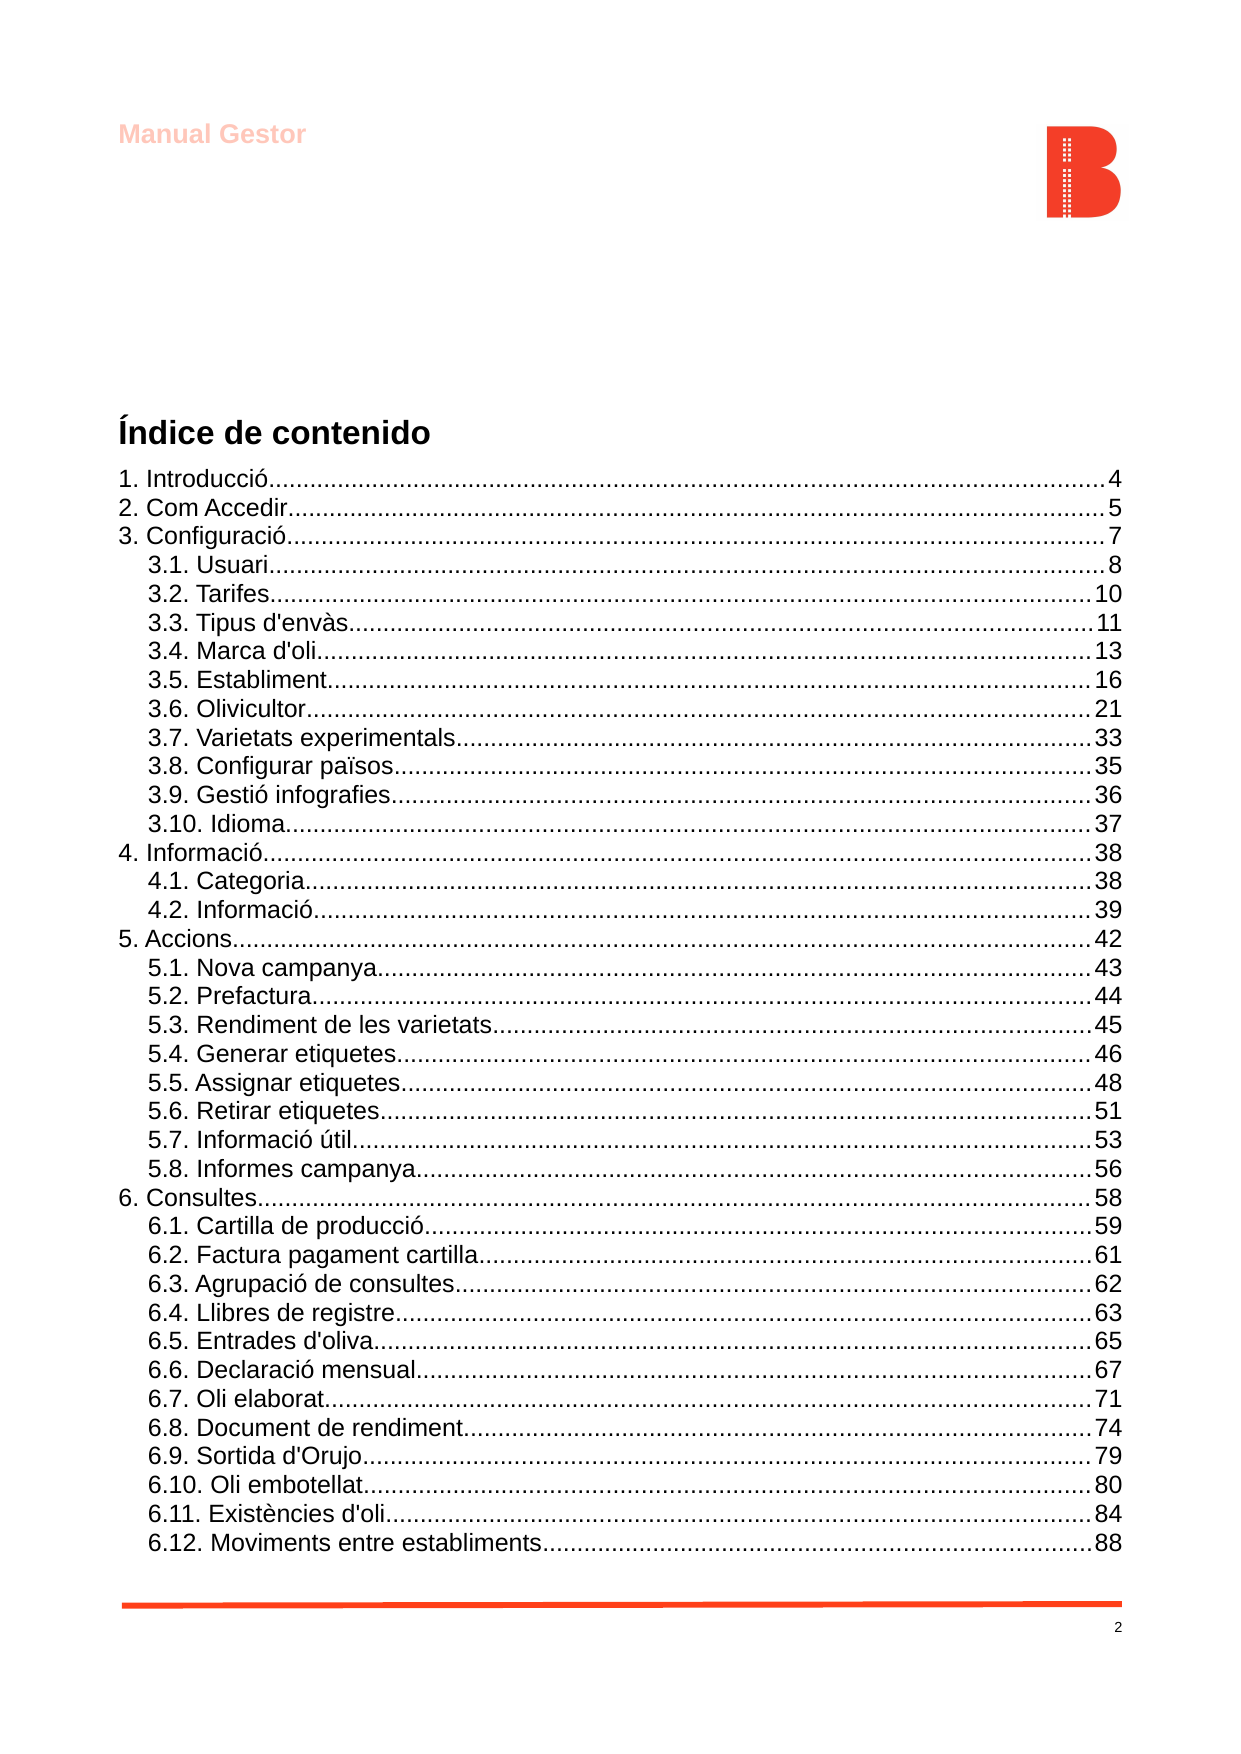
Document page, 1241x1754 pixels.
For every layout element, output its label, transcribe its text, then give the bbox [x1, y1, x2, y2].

text 3.8. Configurar països 35 [148, 751, 1122, 780]
text 5.4. Generar etiquetes 46 [148, 1039, 1122, 1068]
subtitle Índice de contenido [118, 413, 1122, 451]
text 5.7. Informació útil 53 [148, 1125, 1122, 1154]
text 3.4. Marca d'oli 13 [148, 636, 1122, 665]
text 6.5. Entrades d'oliva 65 [148, 1326, 1122, 1355]
text 6.11. Existències d'oli 84 [148, 1499, 1122, 1528]
text 6.2. Factura pagament cartilla 61 [148, 1240, 1122, 1269]
text 4.2. Informació 39 [148, 895, 1122, 924]
text 6.9. Sortida d'Orujo 79 [148, 1441, 1122, 1470]
text 6.1. Cartilla de producció 59 [148, 1211, 1122, 1240]
text 3.6. Olivicultor 21 [148, 694, 1122, 723]
text 3.5. Establiment 16 [148, 665, 1122, 694]
text 5.5. Assignar etiquetes 48 [148, 1068, 1122, 1096]
text 6.3. Agrupació de consultes 62 [148, 1269, 1122, 1298]
text 3.2. Tarifes 10 [148, 579, 1122, 608]
text 3.7. Varietats experimentals 33 [148, 723, 1122, 751]
text 4. Informació 38 [118, 838, 1122, 866]
text 6. Consultes 58 [118, 1183, 1122, 1211]
text 6.8. Document de rendiment 74 [148, 1413, 1122, 1441]
text 3.3. Tipus d'envàs 11 [148, 608, 1122, 636]
text 4.1. Categoria 38 [148, 866, 1122, 895]
text 5.6. Retirar etiquetes 51 [148, 1096, 1122, 1125]
text 3.10. Idioma 37 [148, 809, 1122, 838]
text 6.7. Oli elaborat 71 [148, 1384, 1122, 1413]
text 6.12. Moviments entre establiments 88 [148, 1528, 1122, 1556]
text 6.4. Llibres de registre 63 [148, 1298, 1122, 1326]
text 6.6. Declaració mensual 67 [148, 1355, 1122, 1384]
text 2. Com Accedir 5 [118, 493, 1122, 521]
text 3.1. Usuari 8 [148, 550, 1122, 579]
text 5. Accions 42 [118, 924, 1122, 953]
text 5.1. Nova campanya 43 [148, 953, 1122, 981]
text 6.10. Oli embotellat 80 [148, 1470, 1122, 1499]
picture [1036, 124, 1130, 221]
text 3. Configuració 7 [118, 521, 1122, 550]
text 5.2. Prefactura 44 [148, 981, 1122, 1010]
text 3.9. Gestió infografies 36 [148, 780, 1122, 809]
text 5.3. Rendiment de les varietats 45 [148, 1010, 1122, 1039]
text 5.8. Informes campanya 56 [148, 1154, 1122, 1183]
text 1. Introducció 4 [118, 464, 1122, 493]
